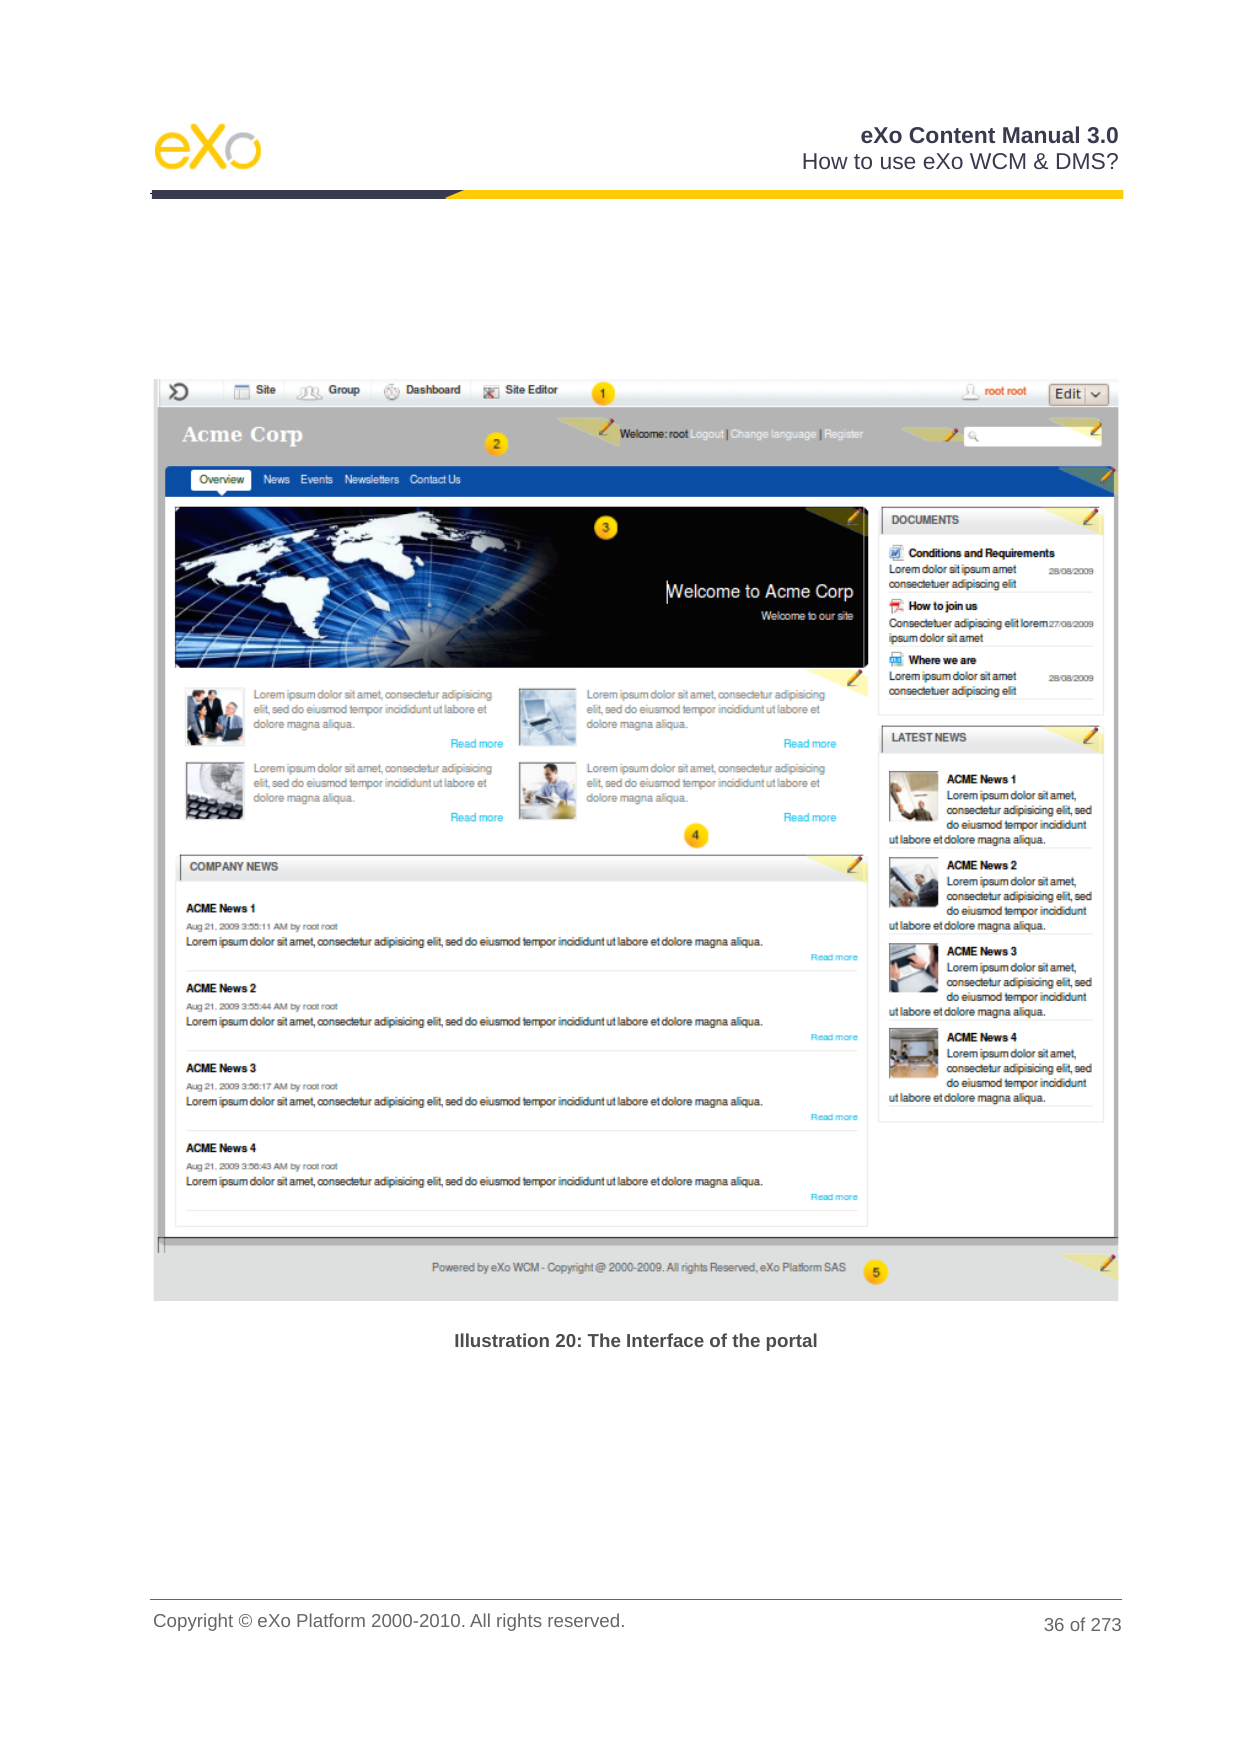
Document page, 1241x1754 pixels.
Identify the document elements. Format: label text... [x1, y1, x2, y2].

picture [151, 190, 1124, 199]
picture [155, 123, 262, 170]
picture [153, 379, 1119, 1301]
list Illustration 20: The Interface of the portal [153, 1301, 1118, 1351]
